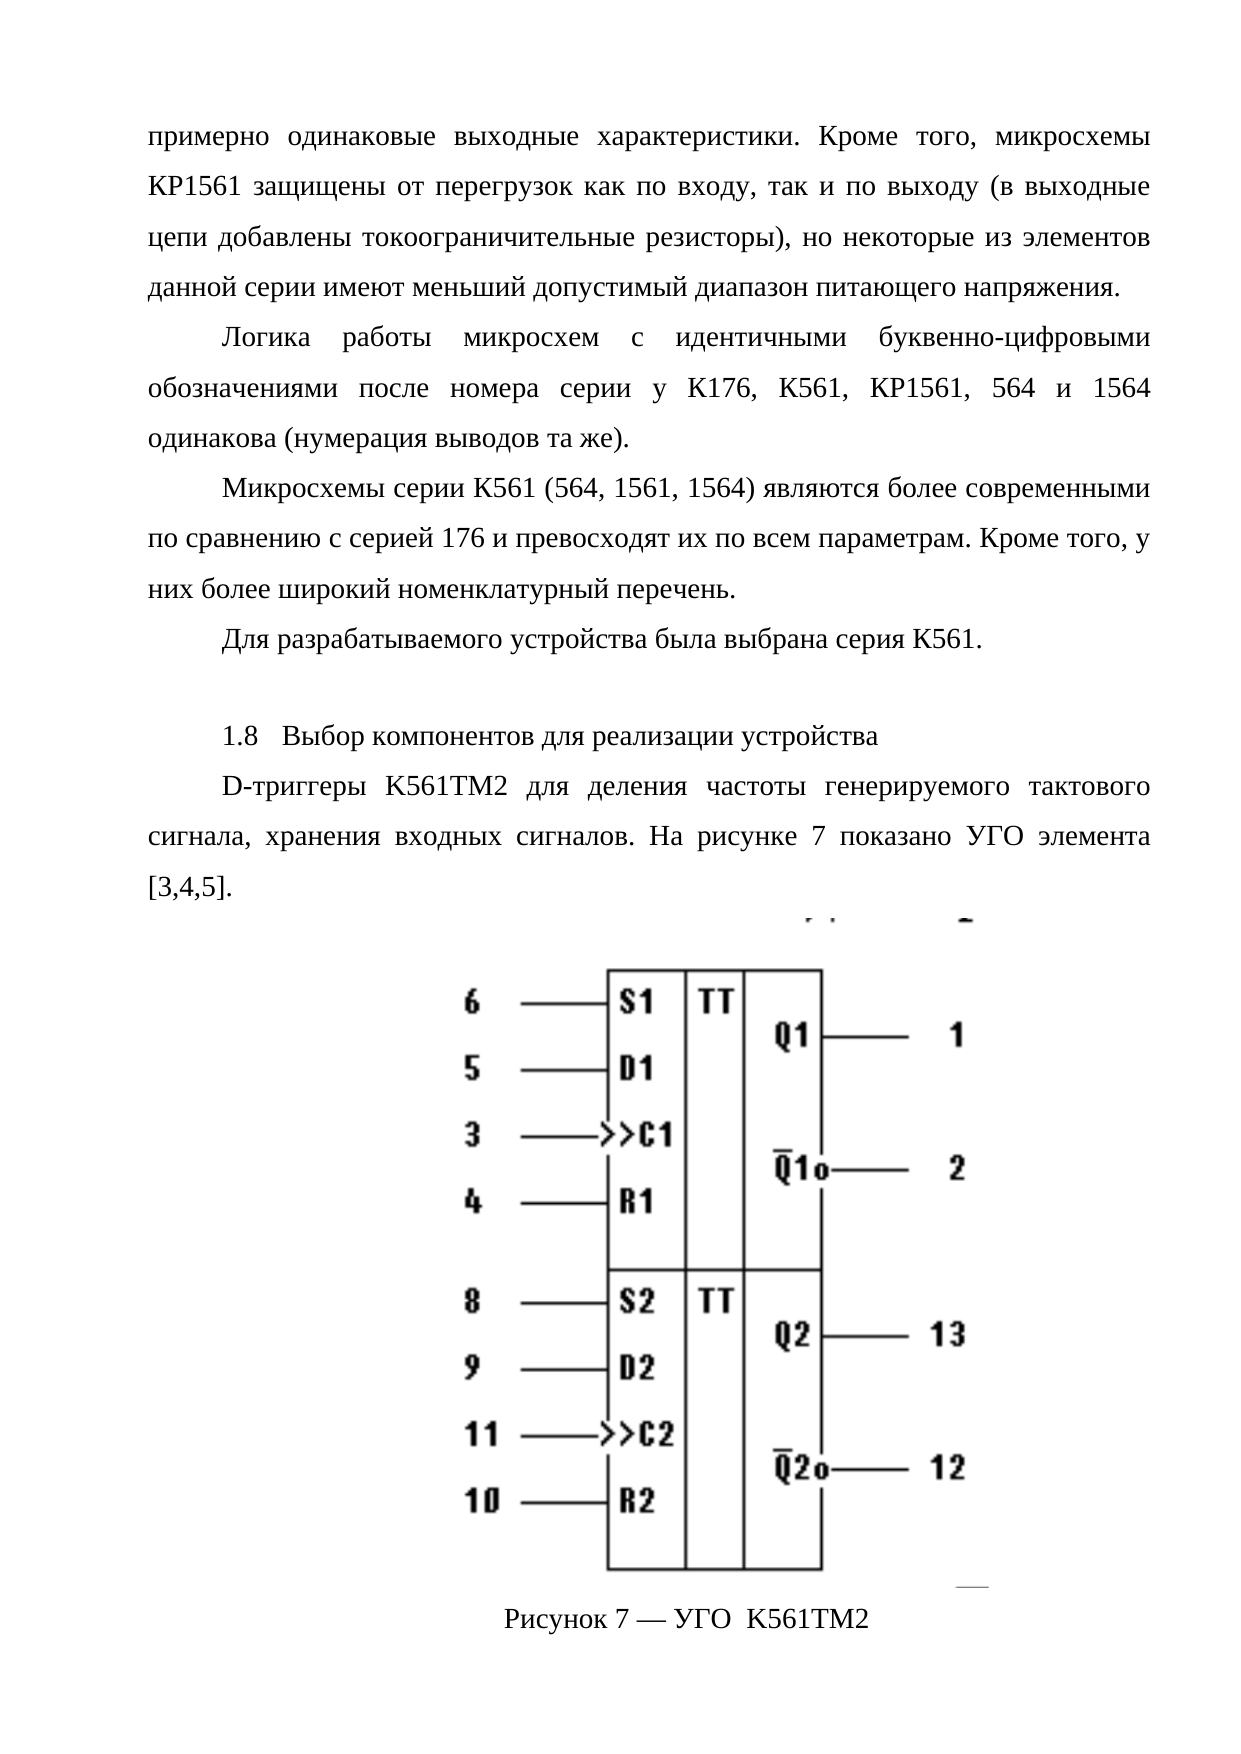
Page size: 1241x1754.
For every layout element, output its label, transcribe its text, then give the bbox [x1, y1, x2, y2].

text Рисунок 7 — УГО K561TM2 [148, 1602, 1152, 1635]
text Для разрабатываемого устройства была выбрана серия К561. [148, 621, 1152, 655]
text Логика работы микросхем с идентичными буквенно-цифровыми обозначениями после номера серии у К176, К561, КР1561, 564 и 1564 одинакова (нумерация выводов та же). [148, 319, 1152, 453]
text Микросхемы серии К561 (564, 1561, 1564) являются более современными по сравнению с серией 176 и превосходят их по всем параметрам. Кроме того, у них более широкий номенклатурный перечень. [148, 470, 1152, 604]
text примерно одинаковые выходные характеристики. Кроме того, микросхемы КР1561 защищены от перегрузок как по входу, так и по выходу (в выходные цепи добавлены токоограничительные резисторы), но некоторые из элементов данной серии имеют меньший допустимый диапазон питающего напряжения. [148, 118, 1152, 303]
text D-триггеры K561TM2 для деления частоты генерируемого тактового сигнала, хранения входных сигналов. На рисунке 7 показано УГО элемента [3,4,5]. [148, 768, 1152, 902]
subtitle Выбор компонентов для реализации устройства [222, 718, 1152, 751]
picture [384, 918, 989, 1588]
